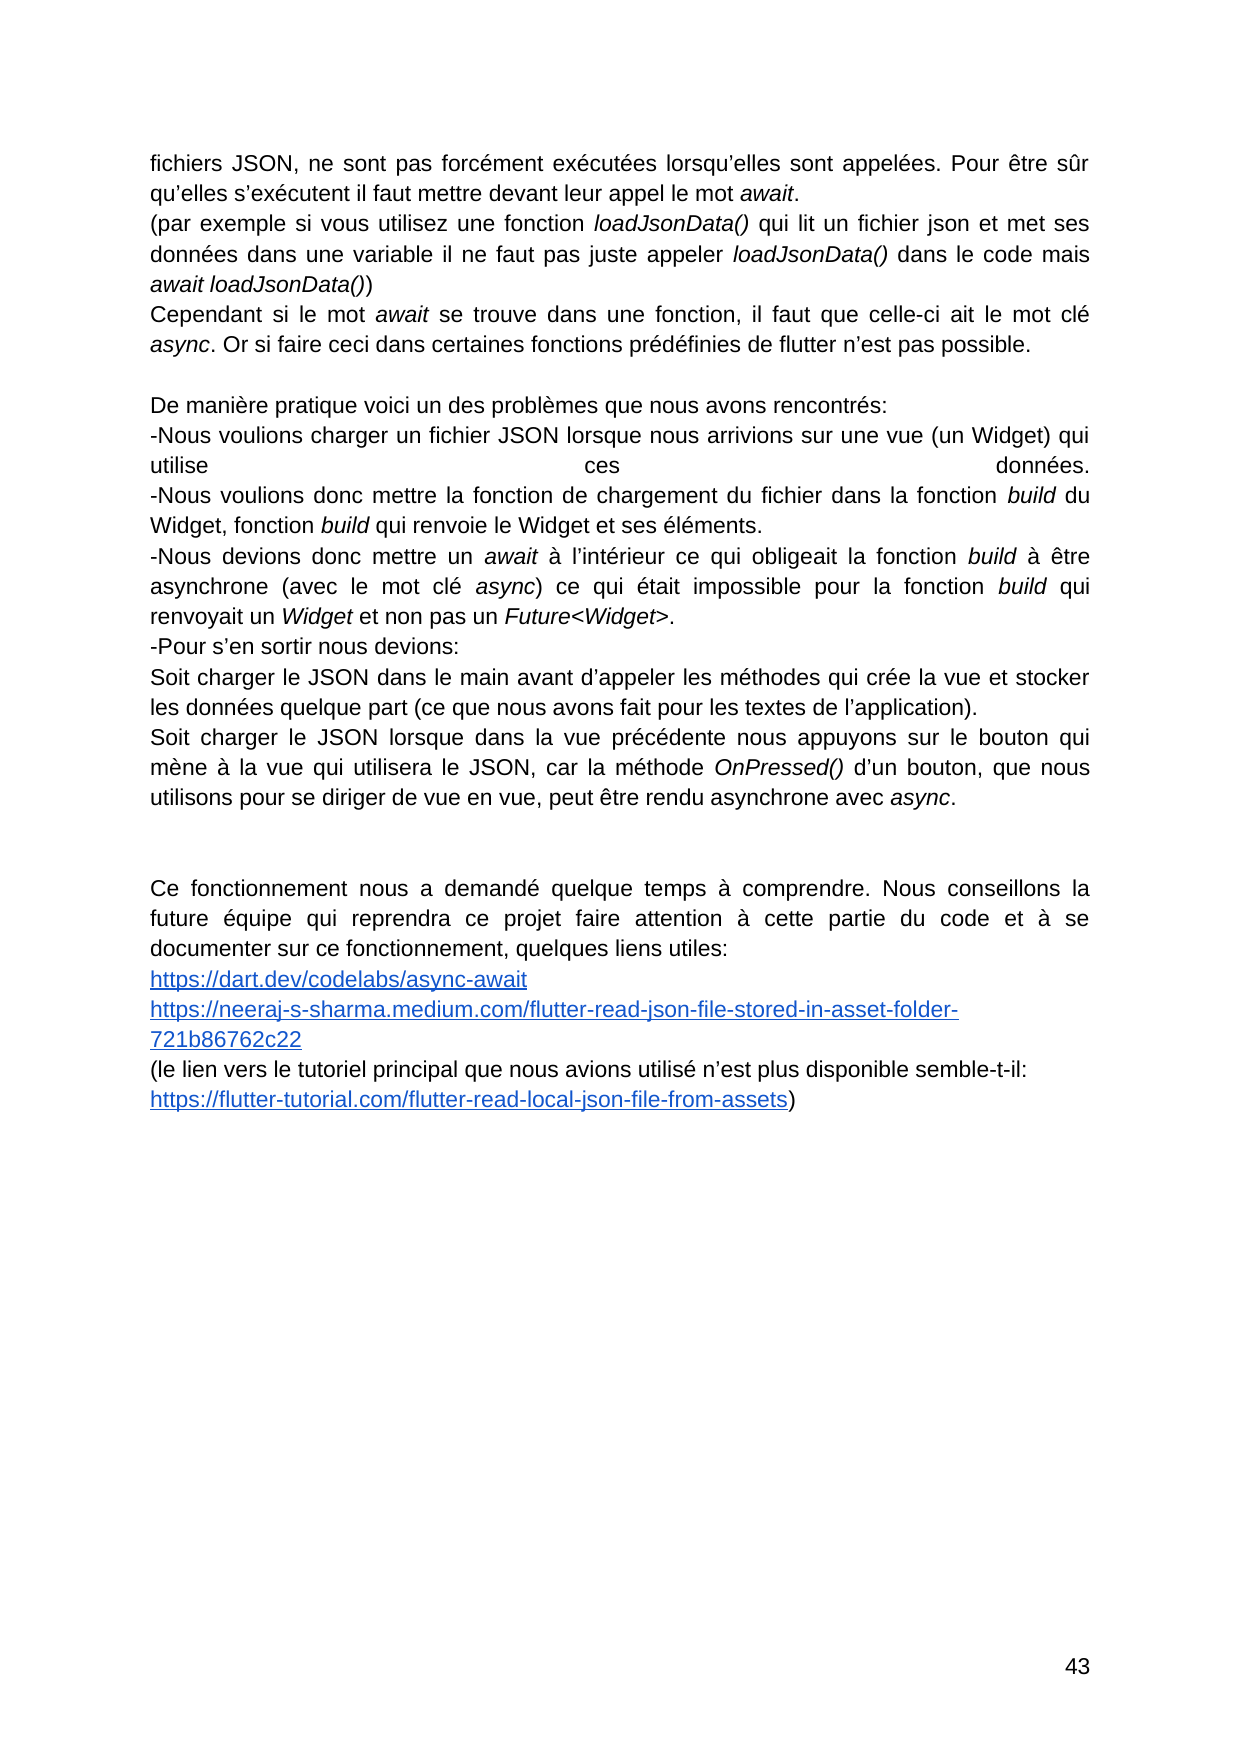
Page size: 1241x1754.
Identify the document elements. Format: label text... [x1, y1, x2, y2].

text https://flutter-tutorial.com/flutter-read-local-json-file-from-assets) [150, 1086, 1090, 1113]
text Soit charger le JSON dans le main avant d’appeler les méthodes qui crée la vue et stocker les données quelque part (ce que nous avons fait pour les textes de l’application). [150, 663, 1090, 720]
text Cependant si le mot await se trouve dans une fonction, il faut que celle-ci ait le mot clé async. Or si faire ceci dans certaines fonctions prédéfinies de flutter n’est pas possible. [150, 301, 1090, 358]
text fichiers JSON, ne sont pas forcément exécutées lorsqu’elles sont appelées. Pour être sûr qu’elles s’exécutent il faut mettre devant leur appel le mot await. [150, 150, 1090, 207]
text Ce fonctionnement nous a demandé quelque temps à comprendre. Nous conseillons la future équipe qui reprendra ce projet faire attention à cette partie du code et à se documenter sur ce fonctionnement, quelques liens utiles: [150, 875, 1090, 962]
text -Nous devions donc mettre un await à l’intérieur ce qui obligeait la fonction build à être asynchrone (avec le mot clé async) ce qui était impossible pour la fonction build qui renvoyait un Widget et non pas un Future<Widget>. [150, 543, 1090, 629]
text Soit charger le JSON lorsque dans la vue précédente nous appuyons sur le bouton qui mène à la vue qui utilisera le JSON, car la méthode OnPressed() d’un bouton, que nous utilisons pour se diriger de vue en vue, peut être rendu asynchrone avec async. [150, 724, 1090, 811]
text -Pour s’en sortir nous devions: [150, 633, 1090, 660]
text (le lien vers le tutoriel principal que nous avions utilisé n’est plus disponible semble-t-il: [150, 1056, 1090, 1083]
text https://neeraj-s-sharma.medium.com/flutter-read-json-file-stored-in-asset-folder-721b86762c22 [150, 996, 1090, 1052]
text (par exemple si vous utilisez une fonction loadJsonData() qui lit un fichier json et met ses données dans une variable il ne faut pas juste appeler loadJsonData() dans le code mais await loadJsonData()) [150, 210, 1090, 297]
text -Nous voulions charger un fichier JSON lorsque nous arrivions sur une vue (un Widget) qui utilise ces données. -Nous voulions donc mettre la fonction de chargement du fichier dans la fonction build du Widget, fonction build qui renvoie le Widget et ses éléments. [150, 422, 1090, 539]
text De manière pratique voici un des problèmes que nous avons rencontrés: [150, 392, 1090, 418]
text https://dart.dev/codelabs/async-await [150, 966, 1090, 992]
